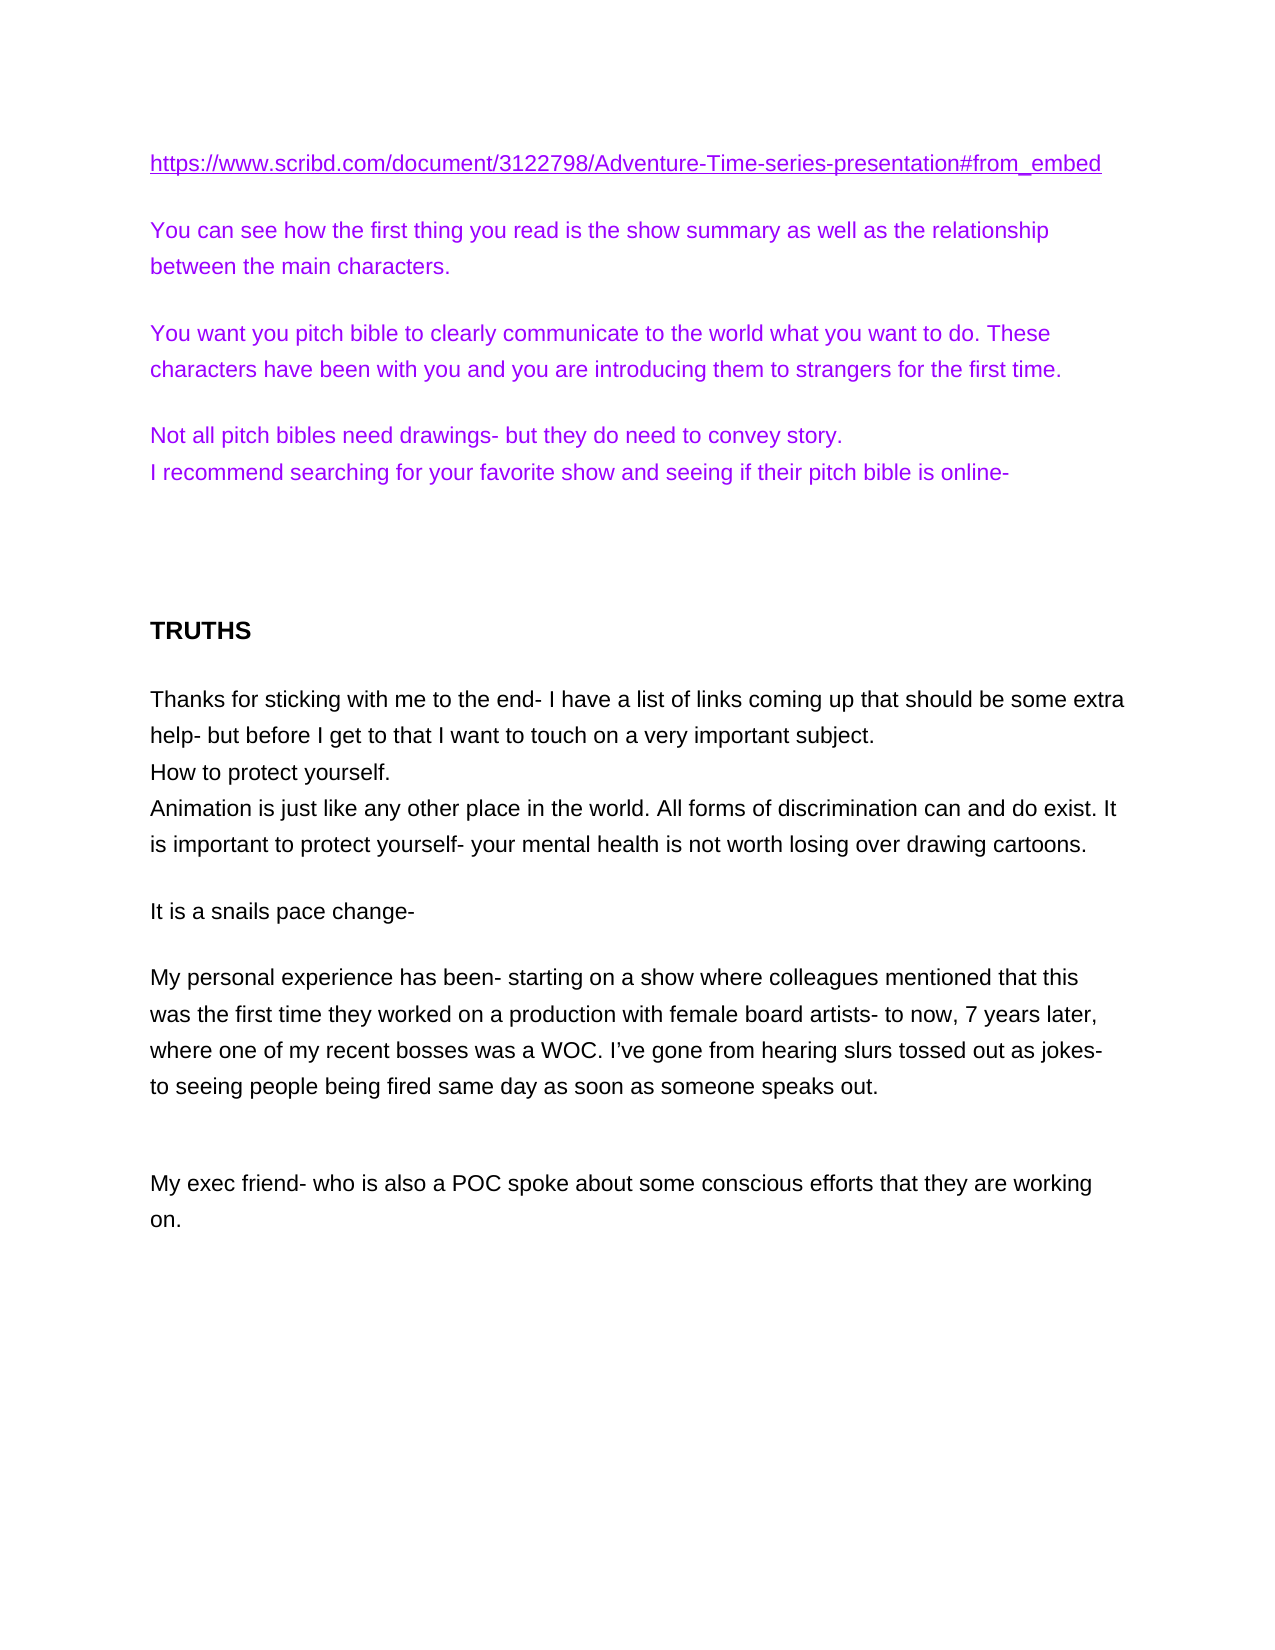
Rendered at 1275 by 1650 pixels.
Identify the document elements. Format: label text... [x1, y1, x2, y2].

text You can see how the first thing you read is the show summary as well as the relationship between the main characters. [150, 217, 1125, 279]
text It is a snails pace change- [150, 898, 1125, 924]
text You want you pitch bible to clearly communicate to the world what you want to do. These characters have been with you and you are introducing them to strangers for the first time. [150, 319, 1125, 382]
text Not all pitch bibles need drawings- but they do need to convey story. [150, 422, 1125, 449]
text https://www.scribd.com/document/3122798/Adventure-Time-series-presentation#from_embed [150, 150, 1125, 176]
text TRUTHS [150, 616, 1125, 645]
text My personal experience has been- starting on a show where colleagues mentioned that this was the first time they worked on a production with female board artists- to now, 7 years later, where one of my recent bosses was a WOC. I’ve gone from hearing slurs tossed out as jokes- to seeing people being fired same day as soon as someone speaks out. [150, 964, 1125, 1100]
text Animation is just like any other place in the world. All forms of discrimination can and do exist. It is important to protect yourself- your mental health is not worth losing over drawing cartoons. [150, 795, 1125, 857]
text Thanks for sticking with me to the end- I have a list of links coming up that should be some extra help- but before I get to that I want to touch on a very important subject. [150, 686, 1125, 748]
text I recommend searching for your favorite show and seeing if their pitch bible is online- [150, 459, 1125, 485]
text How to protect yourself. [150, 758, 1125, 785]
text My exec friend- who is also a POC spoke about some conscious efforts that they are working on. [150, 1170, 1125, 1233]
